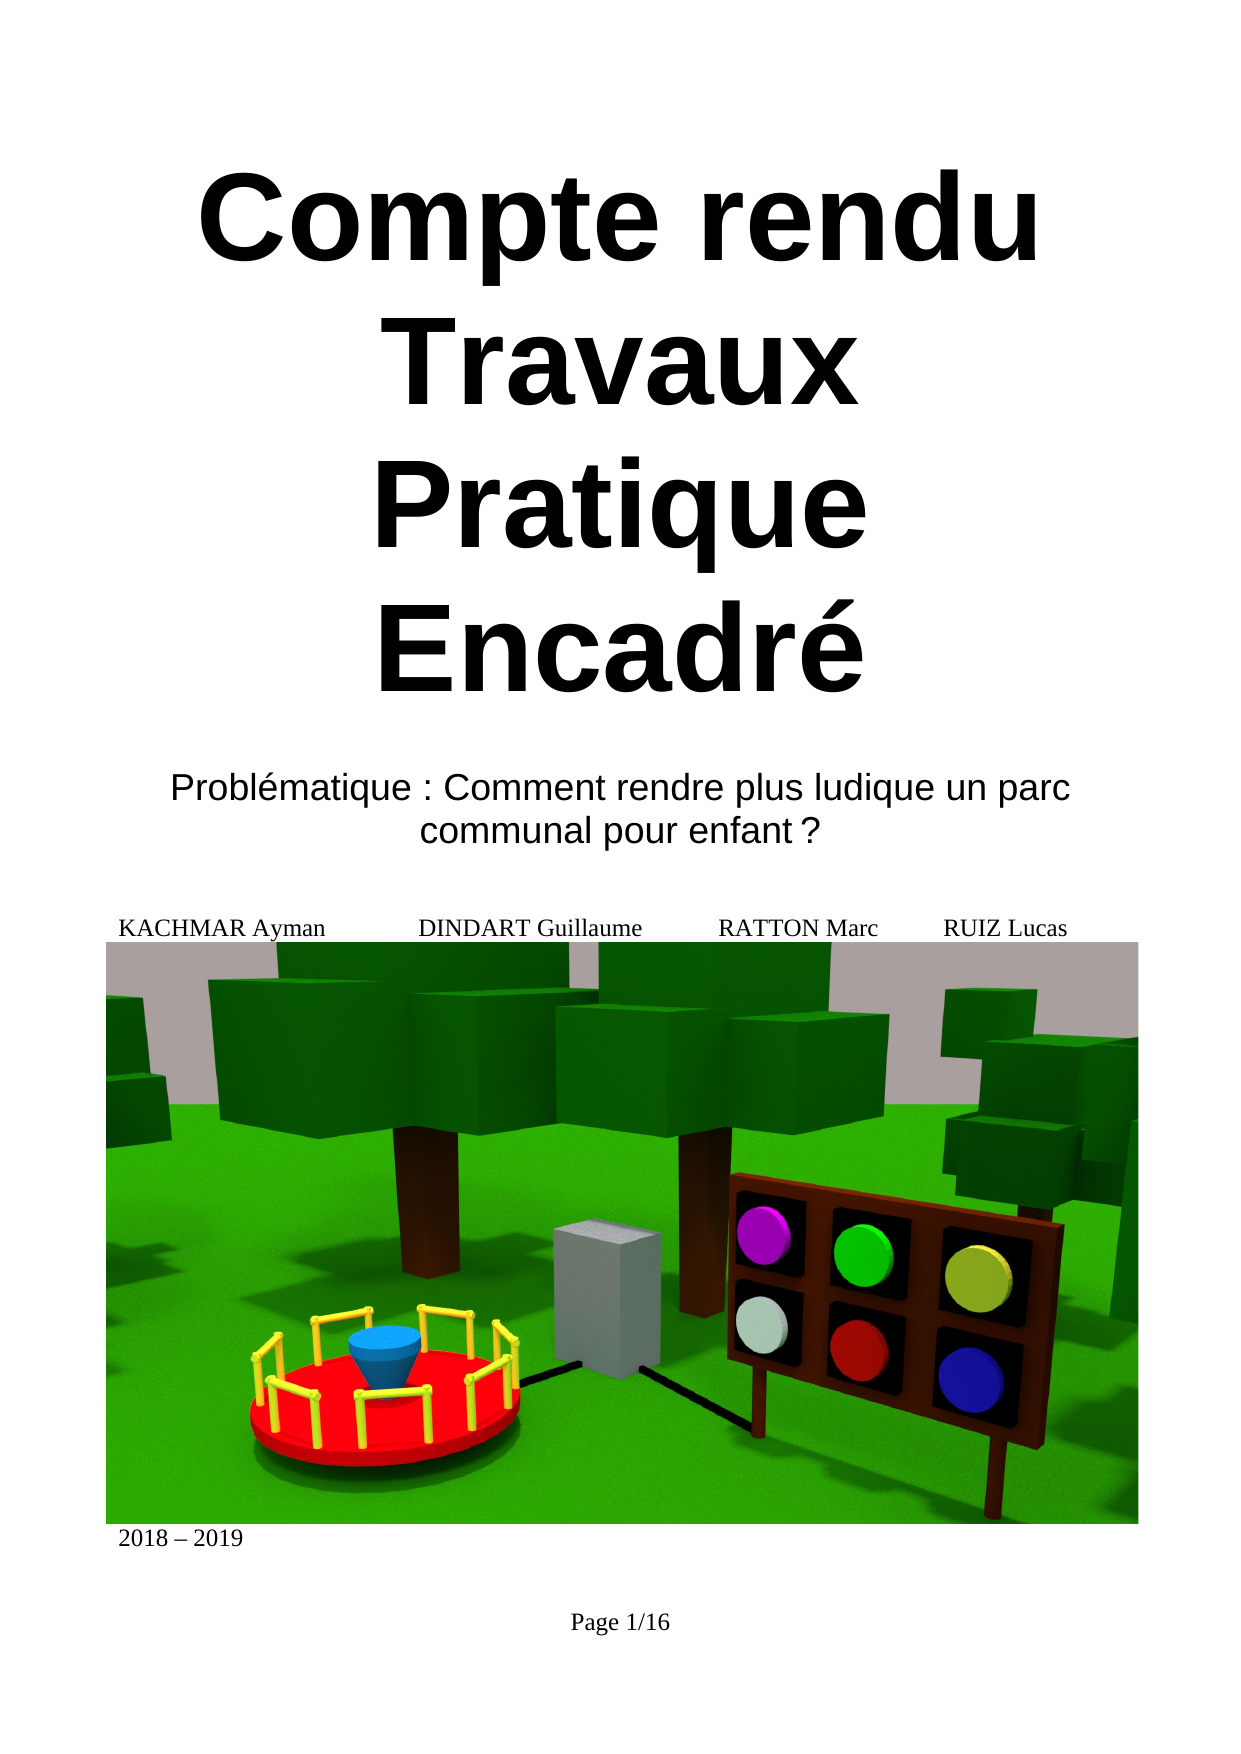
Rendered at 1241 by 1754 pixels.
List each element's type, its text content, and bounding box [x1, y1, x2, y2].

text KACHMAR Ayman DINDART Guillaume RATTON Marc RUIZ Lucas [118, 913, 1122, 942]
text 2018 – 2019 [118, 1524, 1122, 1552]
title Compte rendu Travaux Pratique Encadré [118, 143, 1122, 718]
subtitle Problématique : Comment rendre plus ludique un parc communal pour enfant ? [118, 766, 1122, 852]
picture [106, 942, 1139, 1524]
